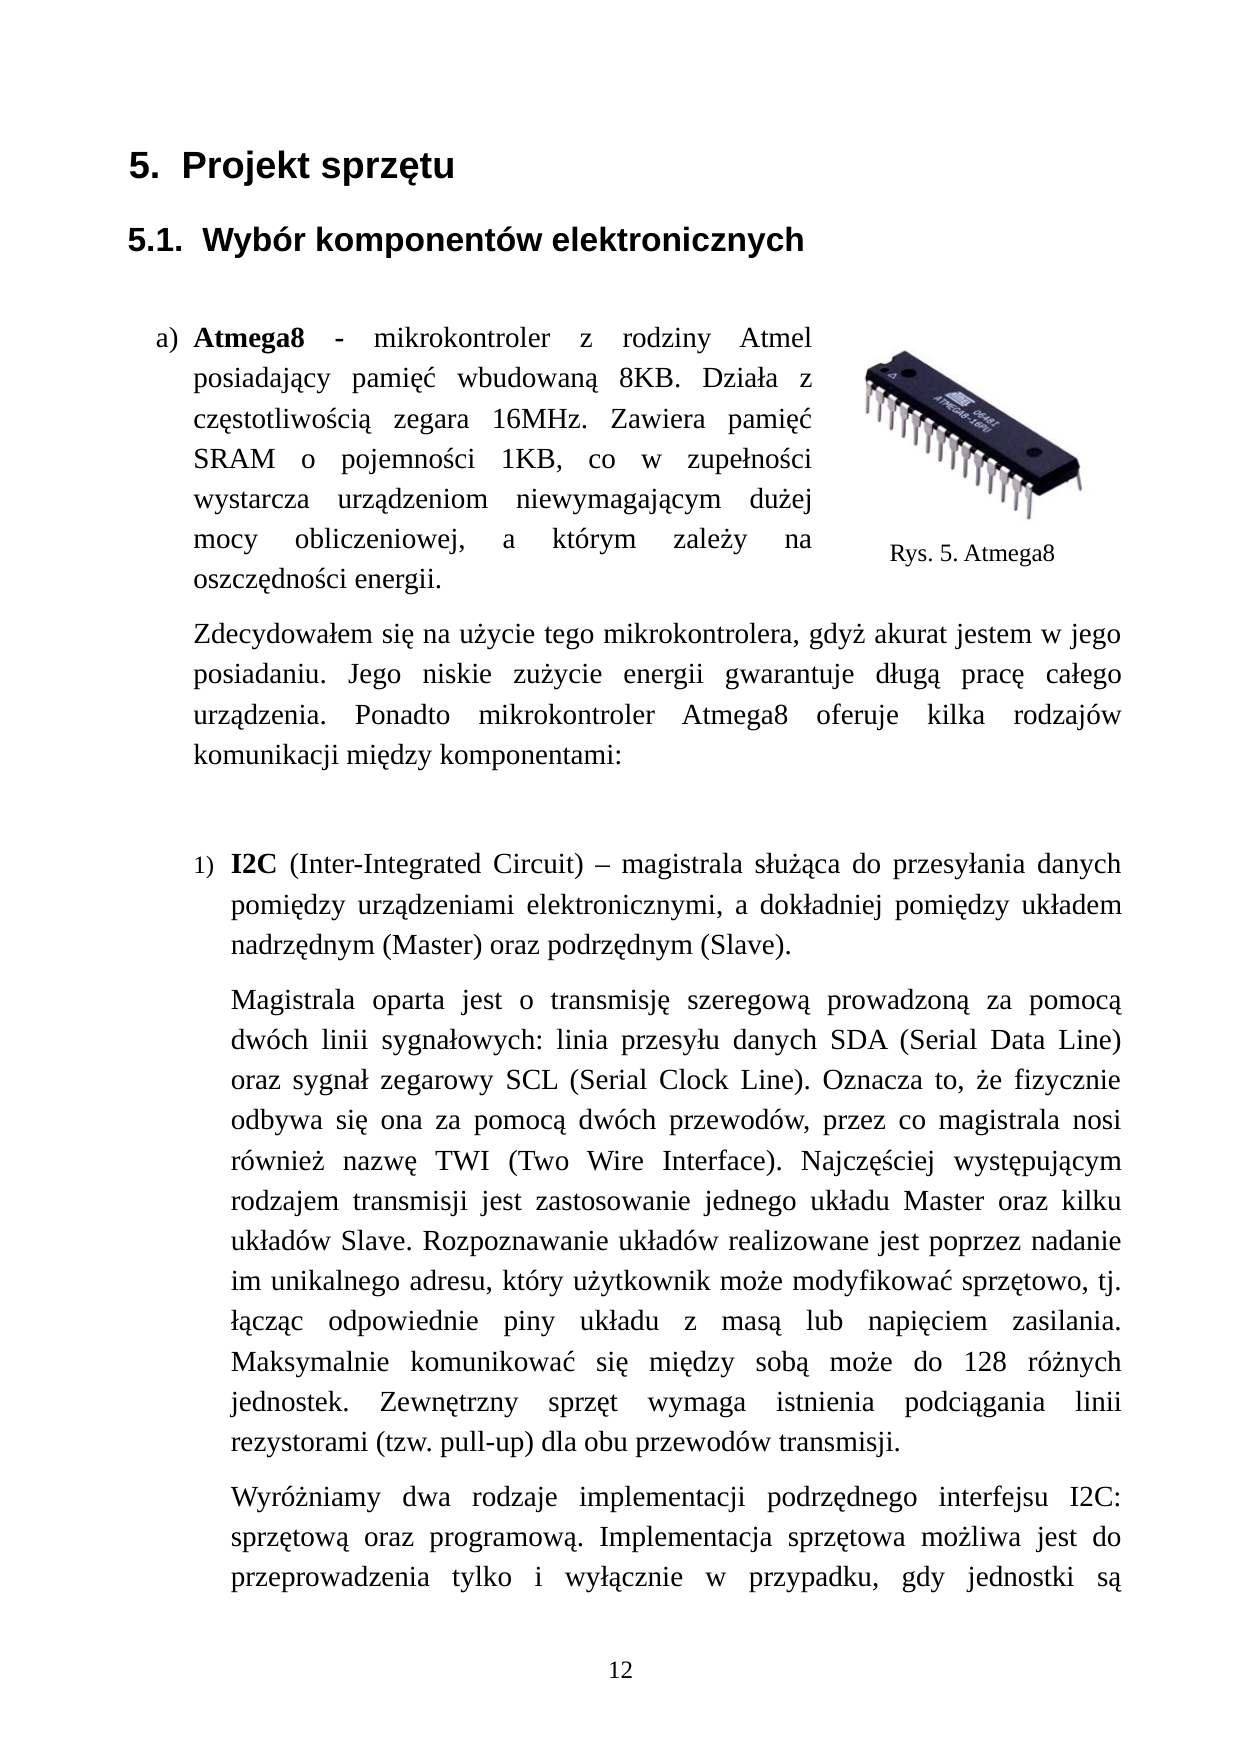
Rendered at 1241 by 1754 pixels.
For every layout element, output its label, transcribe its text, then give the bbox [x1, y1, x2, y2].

list I2C (Inter-Integrated Circuit) – magistrala służąca do przesyłania danych pomiędzy urządzeniami elektronicznymi, a dokładniej pomiędzy układem nadrzędnym (Master) oraz podrzędnym (Slave). [193, 847, 1122, 961]
list Wyróżniamy dwa rodzaje implementacji podrzędnego interfejsu I2C: sprzętową oraz programową. Implementacja sprzętowa możliwa jest do przeprowadzenia tylko i wyłącznie w przypadku, gdy jednostki są [193, 1479, 1122, 1593]
list Rys. 5. Atmega8 [833, 538, 1111, 567]
list Atmega8 - mikrokontroler z rodziny Atmel posiadający pamięć wbudowaną 8KB. Działa z częstotliwością zegara 16MHz. Zawiera pamięć SRAM o pojemności 1KB, co w zupełności wystarcza urządzeniom niewymagającym dużej mocy obliczeniowej, a którym zależy na oszczędności energii. [156, 320, 1122, 595]
list Zdecydowałem się na użycie tego mikrokontrolera, gdyż akurat jestem w jego posiadaniu. Jego niskie zużycie energii gwarantuje długą pracę całego urządzenia. Ponadto mikrokontroler Atmega8 oferuje kilka rodzajów komunikacji między komponentami: [156, 616, 1122, 771]
subtitle Projekt sprzętu [118, 143, 1122, 187]
picture [852, 341, 1092, 533]
list Magistrala oparta jest o transmisję szeregową prowadzoną za pomocą dwóch linii sygnałowych: linia przesyłu danych SDA (Serial Data Line) oraz sygnał zegarowy SCL (Serial Clock Line). Oznacza to, że fizycznie odbywa się ona za pomocą dwóch przewodów, przez co magistrala nosi również nazwę TWI (Two Wire Interface). Najczęściej występującym rodzajem transmisji jest zastosowanie jednego układu Master oraz kilku układów Slave. Rozpoznawanie układów realizowane jest poprzez nadanie im unikalnego adresu, który użytkownik może modyfikować sprzętowo, tj. łącząc odpowiednie piny układu z masą lub napięciem zasilania. Maksymalnie komunikować się między sobą może do 128 różnych jednostek. Zewnętrzny sprzęt wymaga istnienia podciągania linii rezystorami (tzw. pull-up) dla obu przewodów transmisji. [193, 982, 1122, 1458]
subtitle Wybór komponentów elektronicznych [118, 220, 1122, 259]
